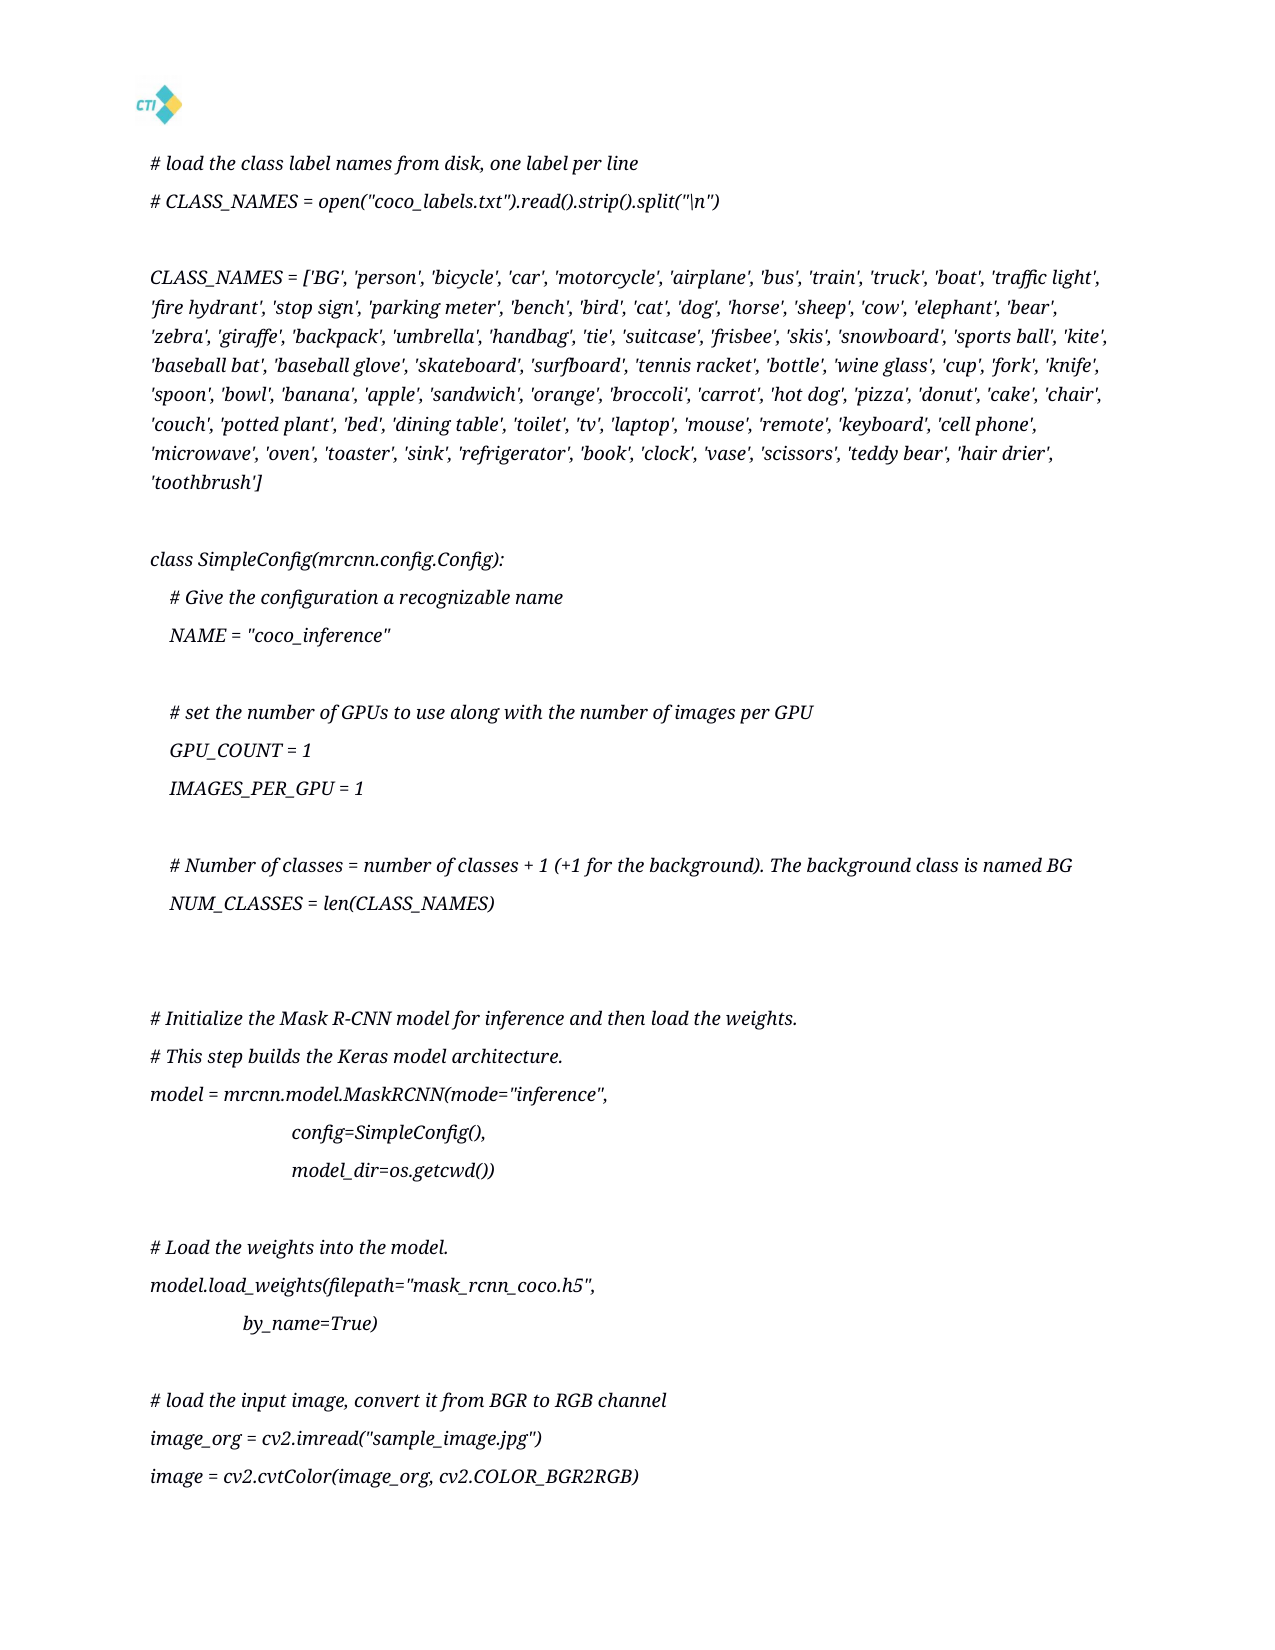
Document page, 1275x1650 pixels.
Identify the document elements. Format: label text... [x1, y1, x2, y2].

text model.load_weights(filepath="mask_rcnn_coco.h5", [150, 1272, 1125, 1298]
text model = mrcnn.model.MaskRCNN(mode="inference", [150, 1081, 1125, 1107]
text by_name=True) [150, 1311, 1125, 1336]
text # set the number of GPUs to use along with the number of images per GPU [150, 699, 1125, 724]
text model_dir=os.getcwd()) [150, 1158, 1125, 1183]
text image = cv2.cvtColor(image_org, cv2.COLOR_BGR2RGB) [150, 1463, 1125, 1489]
text class SimpleConfig(mrcnn.config.Config): [150, 546, 1125, 572]
text # Give the configuration a recognizable name [150, 584, 1125, 610]
text # Initialize the Mask R-CNN model for inference and then load the weights. [150, 1005, 1125, 1030]
text # This step builds the Keras model architecture. [150, 1043, 1125, 1068]
text NAME = "coco_inference" [150, 622, 1125, 648]
text # load the input image, convert it from BGR to RGB channel [150, 1387, 1125, 1413]
text image_org = cv2.imread("sample_image.jpg") [150, 1425, 1125, 1451]
text # Load the weights into the model. [150, 1234, 1125, 1260]
text # Number of classes = number of classes + 1 (+1 for the background). The background class is named BG [150, 852, 1125, 877]
text # load the class label names from disk, one label per line [150, 150, 1125, 176]
text NUM_CLASSES = len(CLASS_NAMES) [150, 890, 1125, 916]
picture [134, 75, 183, 126]
text CLASS_NAMES = ['BG', 'person', 'bicycle', 'car', 'motorcycle', 'airplane', 'bus', 'train', 'truck', 'boat', 'traffic light', 'fire hydrant', 'stop sign', 'parking meter', 'bench', 'bird', 'cat', 'dog', 'horse', 'sheep', 'cow', 'elephant', 'bear', 'zebra', 'giraffe', 'backpack', 'umbrella', 'handbag', 'tie', 'suitcase', 'frisbee', 'skis', 'snowboard', 'sports ball', 'kite', 'baseball bat', 'baseball glove', 'skateboard', 'surfboard', 'tennis racket', 'bottle', 'wine glass', 'cup', 'fork', 'knife', 'spoon', 'bowl', 'banana', 'apple', 'sandwich', 'orange', 'broccoli', 'carrot', 'hot dog', 'pizza', 'donut', 'cake', 'chair', 'couch', 'potted plant', 'bed', 'dining table', 'toilet', 'tv', 'laptop', 'mouse', 'remote', 'keyboard', 'cell phone', 'microwave', 'oven', 'toaster', 'sink', 'refrigerator', 'book', 'clock', 'vase', 'scissors', 'teddy bear', 'hair drier', 'toothbrush'] [150, 265, 1125, 495]
text # CLASS_NAMES = open("coco_labels.txt").read().strip().split("\n") [150, 188, 1125, 214]
text IMAGES_PER_GPU = 1 [150, 775, 1125, 801]
text config=SimpleConfig(), [150, 1119, 1125, 1145]
text GPU_COUNT = 1 [150, 737, 1125, 763]
